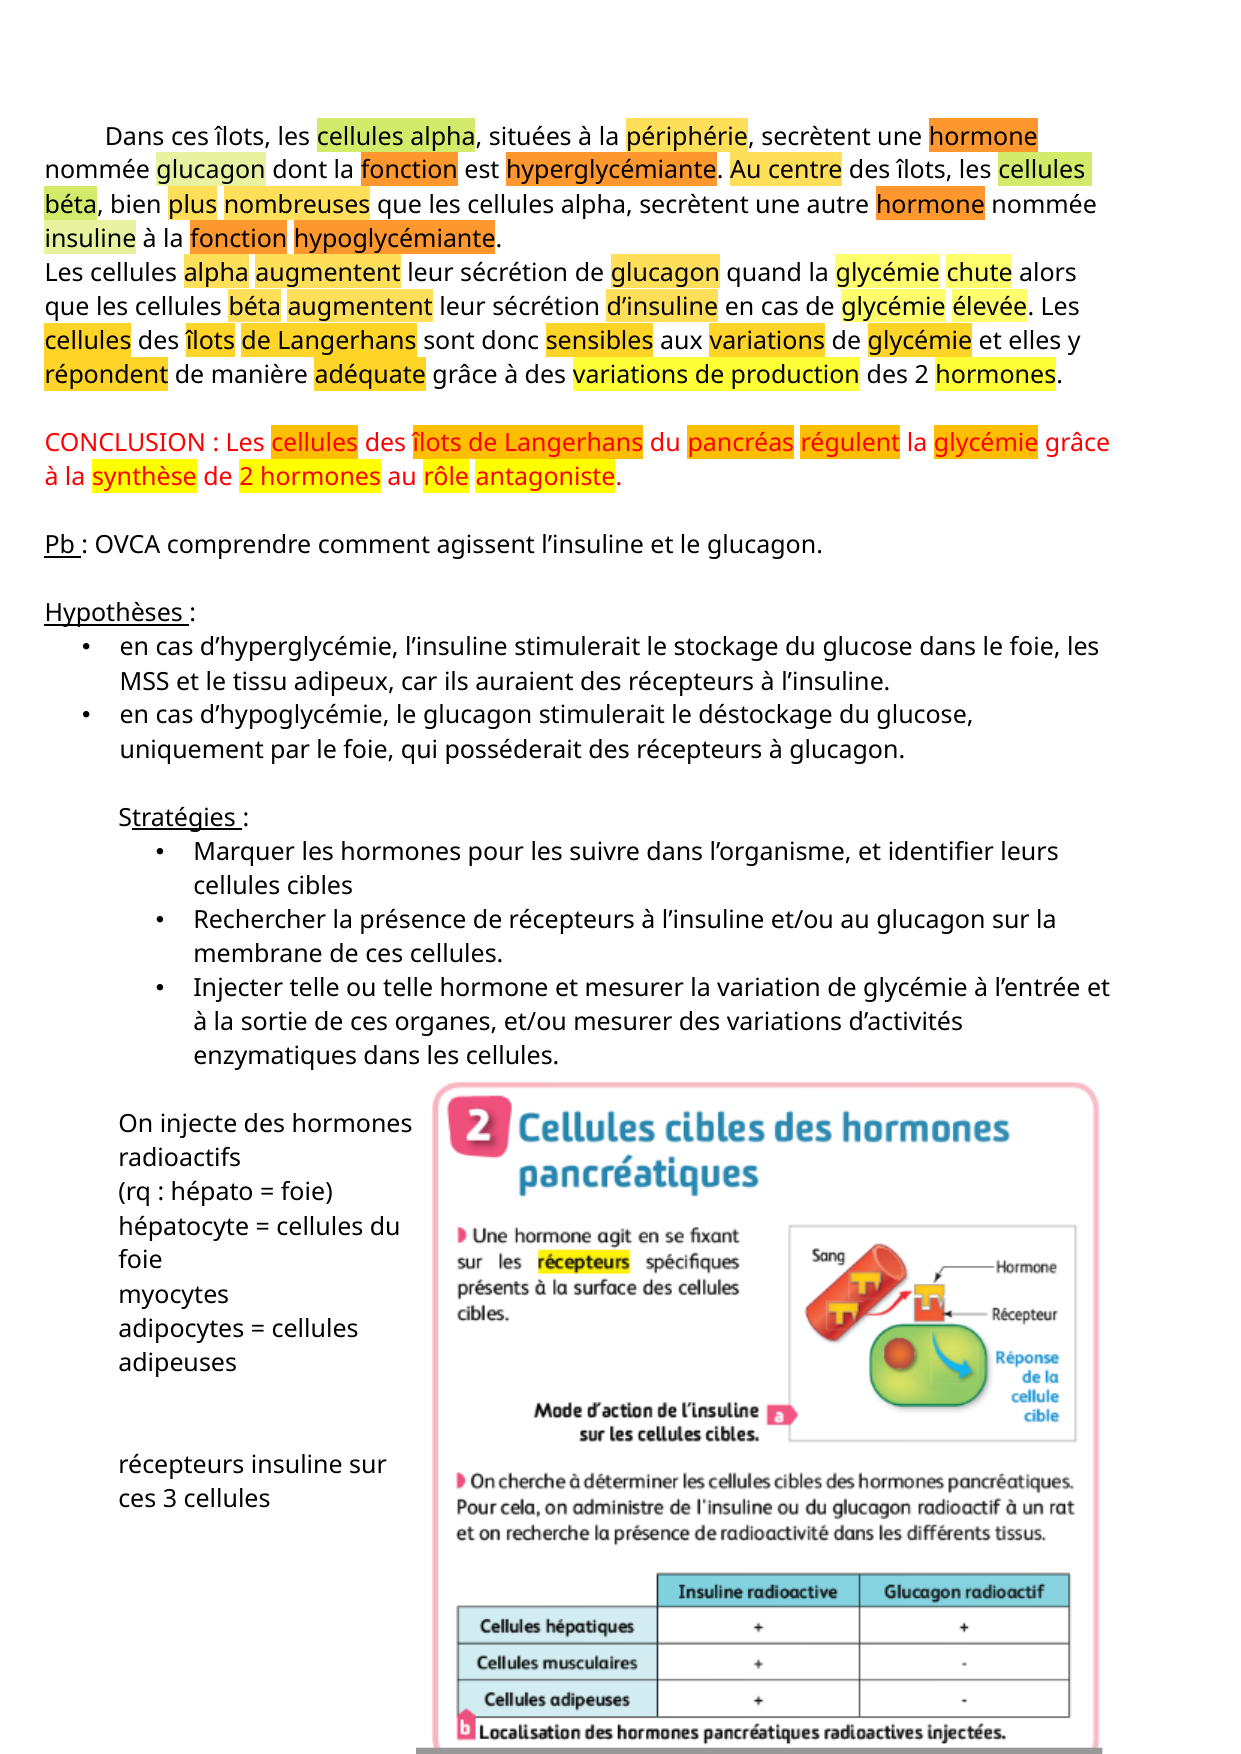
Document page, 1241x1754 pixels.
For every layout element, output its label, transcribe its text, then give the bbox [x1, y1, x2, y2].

list Marquer les hormones pour les suivre dans l’organisme, et identifier leurs cellules cibles [156, 833, 1122, 902]
list en cas d’hyperglycémie, l’insuline stimulerait le stockage du glucose dans le foie, les MSS et le tissu adipeux, car ils auraient des récepteurs à l’insuline. [82, 629, 1122, 697]
text [1103, 1276, 1122, 1310]
picture [416, 1075, 1103, 1754]
text adipocytes = cellules adipeuses [118, 1310, 416, 1378]
text CONCLUSION : Les cellules des îlots de Langerhans du pancréas régulent la glycémie grâce à la synthèse de 2 hormones au rôle antagoniste. [44, 425, 1122, 493]
text [1103, 1208, 1122, 1276]
text Dans ces îlots, les cellules alpha, situées à la périphérie, secrètent une hormone nommée glucagon dont la fonction est hyperglycémiante. Au centre des îlots, les cellules béta, bien plus nombreuses que les cellules alpha, secrètent une autre hormone nommée insuline à la fonction hypoglycémiante. [44, 118, 1122, 254]
text Pb : OVCA comprendre comment agissent l’insuline et le glucagon. [44, 527, 1122, 561]
text On injecte des hormones radioactifs [118, 1106, 416, 1174]
list Rechercher la présence de récepteurs à l’insuline et/ou au glucagon sur la membrane de ces cellules. [156, 902, 1122, 970]
text [1103, 1174, 1122, 1208]
text Les cellules alpha augmentent leur sécrétion de glucagon quand la glycémie chute alors que les cellules béta augmentent leur sécrétion d’insuline en cas de glycémie élevée. Les cellules des îlots de Langerhans sont donc sensibles aux variations de glycémie et elles y répondent de manière adéquate grâce à des variations de production des 2 hormones. [44, 254, 1122, 391]
text Hypothèses : [44, 595, 1122, 629]
text hépatocyte = cellules du foie [118, 1208, 416, 1276]
list en cas d’hypoglycémie, le glucagon stimulerait le déstockage du glucose, uniquement par le foie, qui posséderait des récepteurs à glucagon. [82, 697, 1122, 765]
text myocytes [118, 1276, 416, 1310]
text (rq : hépato = foie) [118, 1174, 416, 1208]
text [1103, 1310, 1122, 1378]
text [1103, 1106, 1122, 1174]
text Stratégies : [118, 799, 1122, 833]
text récepteurs insuline sur ces 3 cellules [118, 1447, 416, 1515]
text [1103, 1447, 1122, 1515]
list Injecter telle ou telle hormone et mesurer la variation de glycémie à l’entrée et à la sortie de ces organes, et/ou mesurer des variations d’activités enzymatiques dans les cellules. [156, 970, 1122, 1072]
